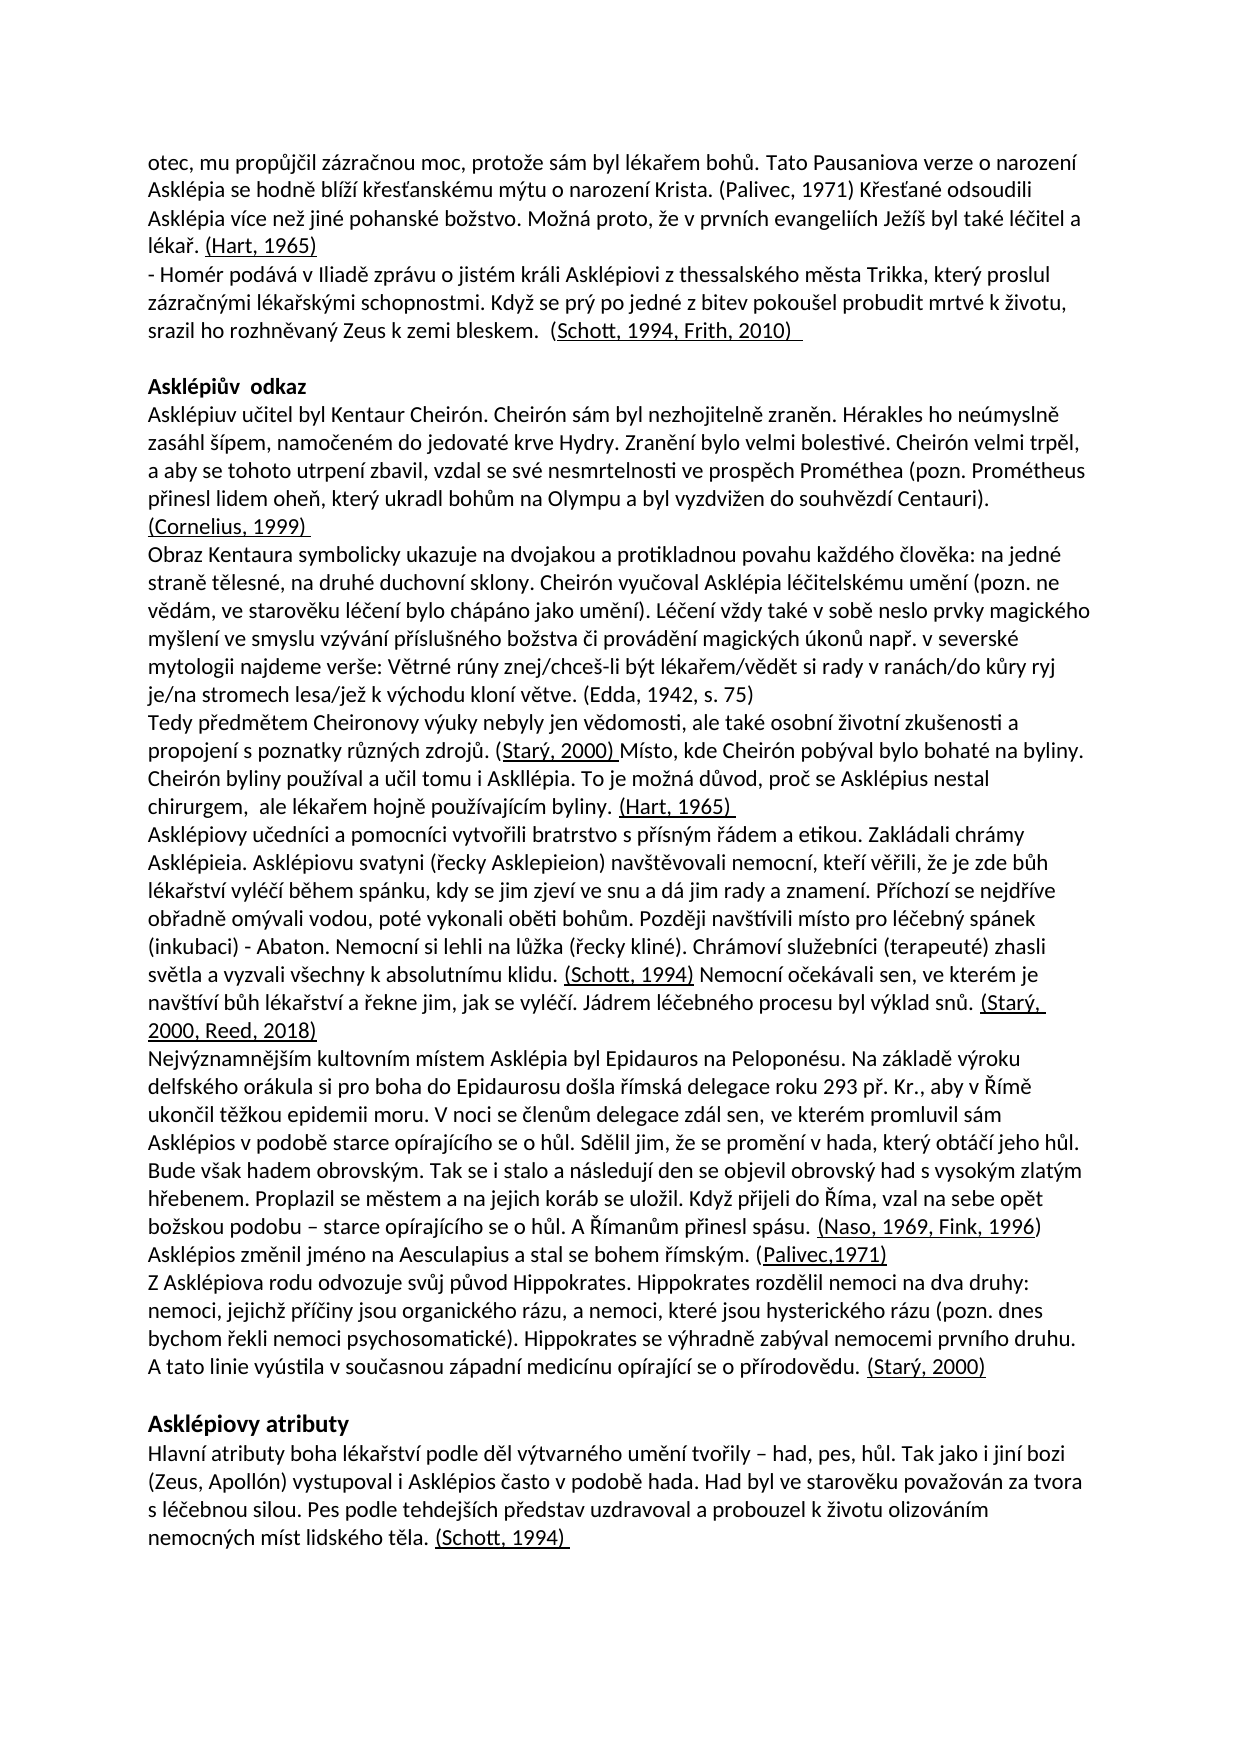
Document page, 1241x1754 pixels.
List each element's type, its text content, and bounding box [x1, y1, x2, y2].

text Z Asklépiova rodu odvozuje svůj původ Hippokrates. Hippokrates rozdělil nemoci na dva druhy: nemoci, jejichž příčiny jsou organického rázu, a nemoci, které jsou hysterického rázu (pozn. dnes bychom řekli nemoci psychosomatické). Hippokrates se výhradně zabýval nemocemi prvního druhu. A tato linie vyústila v současnou západní medicínu opírající se o přírodovědu. (Starý, 2000) [148, 1268, 1093, 1381]
text Hlavní atributy boha lékařství podle děl výtvarného umění tvořily – had, pes, hůl. Tak jako i jiní bozi (Zeus, Apollón) vystupoval i Asklépios často v podobě hada. Had byl ve starověku považován za tvora s léčebnou silou. Pes podle tehdejších představ uzdravoval a probouzel k životu olizováním nemocných míst lidského těla. (Schott, 1994) [148, 1439, 1093, 1551]
text Asklépiův odkaz [148, 372, 1093, 400]
text Obraz Kentaura symbolicky ukazuje na dvojakou a protikladnou povahu každého člověka: na jedné straně tělesné, na druhé duchovní sklony. Cheirón vyučoval Asklépia léčitelskému umění (pozn. ne vědám, ve starověku léčení bylo chápáno jako umění). Léčení vždy také v sobě neslo prvky magického myšlení ve smyslu vzývání příslušného božstva či provádění magických úkonů např. v severské mytologii najdeme verše: Větrné rúny znej/chceš-li být lékařem/vědět si rady v ranách/do kůry ryj je/na stromech lesa/jež k východu kloní větve. (Edda, 1942, s. 75) [148, 540, 1093, 708]
text - Homér podává v Iliadě zprávu o jistém králi Asklépiovi z thessalského města Trikka, který proslul zázračnými lékařskými schopnostmi. Když se prý po jedné z bitev pokoušel probudit mrtvé k životu, srazil ho rozhněvaný Zeus k zemi bleskem. (Schott, 1994, Frith, 2010) [148, 260, 1093, 344]
text otec, mu propůjčil zázračnou moc, protože sám byl lékařem bohů. Tato Pausaniova verze o narození Asklépia se hodně blíží křesťanskému mýtu o narození Krista. (Palivec, 1971) Křesťané odsoudili Asklépia více než jiné pohanské božstvo. Možná proto, že v prvních evangeliích Ježíš byl také léčitel a lékař. (Hart, 1965) [148, 148, 1093, 260]
text Asklépiuv učitel byl Kentaur Cheirón. Cheirón sám byl nezhojitelně zraněn. Hérakles ho neúmyslně zasáhl šípem, namočeném do jedovaté krve Hydry. Zranění bylo velmi bolestivé. Cheirón velmi trpěl, a aby se tohoto utrpení zbavil, vzdal se své nesmrtelnosti ve prospěch Prométhea (pozn. Prométheus přinesl lidem oheň, který ukradl bohům na Olympu a byl vyzdvižen do souhvězdí Centauri). (Cornelius, 1999) [148, 400, 1093, 540]
text Asklépiovy atributy [148, 1408, 1093, 1439]
text Tedy předmětem Cheironovy výuky nebyly jen vědomosti, ale také osobní životní zkušenosti a propojení s poznatky různých zdrojů. (Starý, 2000) Místo, kde Cheirón pobýval bylo bohaté na byliny. Cheirón byliny používal a učil tomu i Askllépia. To je možná důvod, proč se Asklépius nestal chirurgem, ale lékařem hojně používajícím byliny. (Hart, 1965) [148, 708, 1093, 820]
text Nejvýznamnějším kultovním místem Asklépia byl Epidauros na Peloponésu. Na základě výroku delfského orákula si pro boha do Epidaurosu došla římská delegace roku 293 př. Kr., aby v Římě ukončil těžkou epidemii moru. V noci se členům delegace zdál sen, ve kterém promluvil sám Asklépios v podobě starce opírajícího se o hůl. Sdělil jim, že se promění v hada, který obtáčí jeho hůl. Bude však hadem obrovským. Tak se i stalo a následují den se objevil obrovský had s vysokým zlatým hřebenem. Proplazil se městem a na jejich koráb se uložil. Když přijeli do Říma, vzal na sebe opět božskou podobu – starce opírajícího se o hůl. A Římanům přinesl spásu. (Naso, 1969, Fink, 1996) Asklépios změnil jméno na Aesculapius a stal se bohem římským. (Palivec,1971) [148, 1044, 1093, 1268]
text Asklépiovy učedníci a pomocníci vytvořili bratrstvo s přísným řádem a etikou. Zakládali chrámy Asklépieia. Asklépiovu svatyni (řecky Asklepieion) navštěvovali nemocní, kteří věřili, že je zde bůh lékařství vyléčí během spánku, kdy se jim zjeví ve snu a dá jim rady a znamení. Příchozí se nejdříve obřadně omývali vodou, poté vykonali oběti bohům. Později navštívili místo pro léčebný spánek (inkubaci) - Abaton. Nemocní si lehli na lůžka (řecky kliné). Chrámoví služebníci (terapeuté) zhasli světla a vyzvali všechny k absolutnímu klidu. (Schott, 1994) Nemocní očekávali sen, ve kterém je navštíví bůh lékařství a řekne jim, jak se vyléčí. Jádrem léčebného procesu byl výklad snů. (Starý, 2000, Reed, 2018) [148, 820, 1093, 1044]
